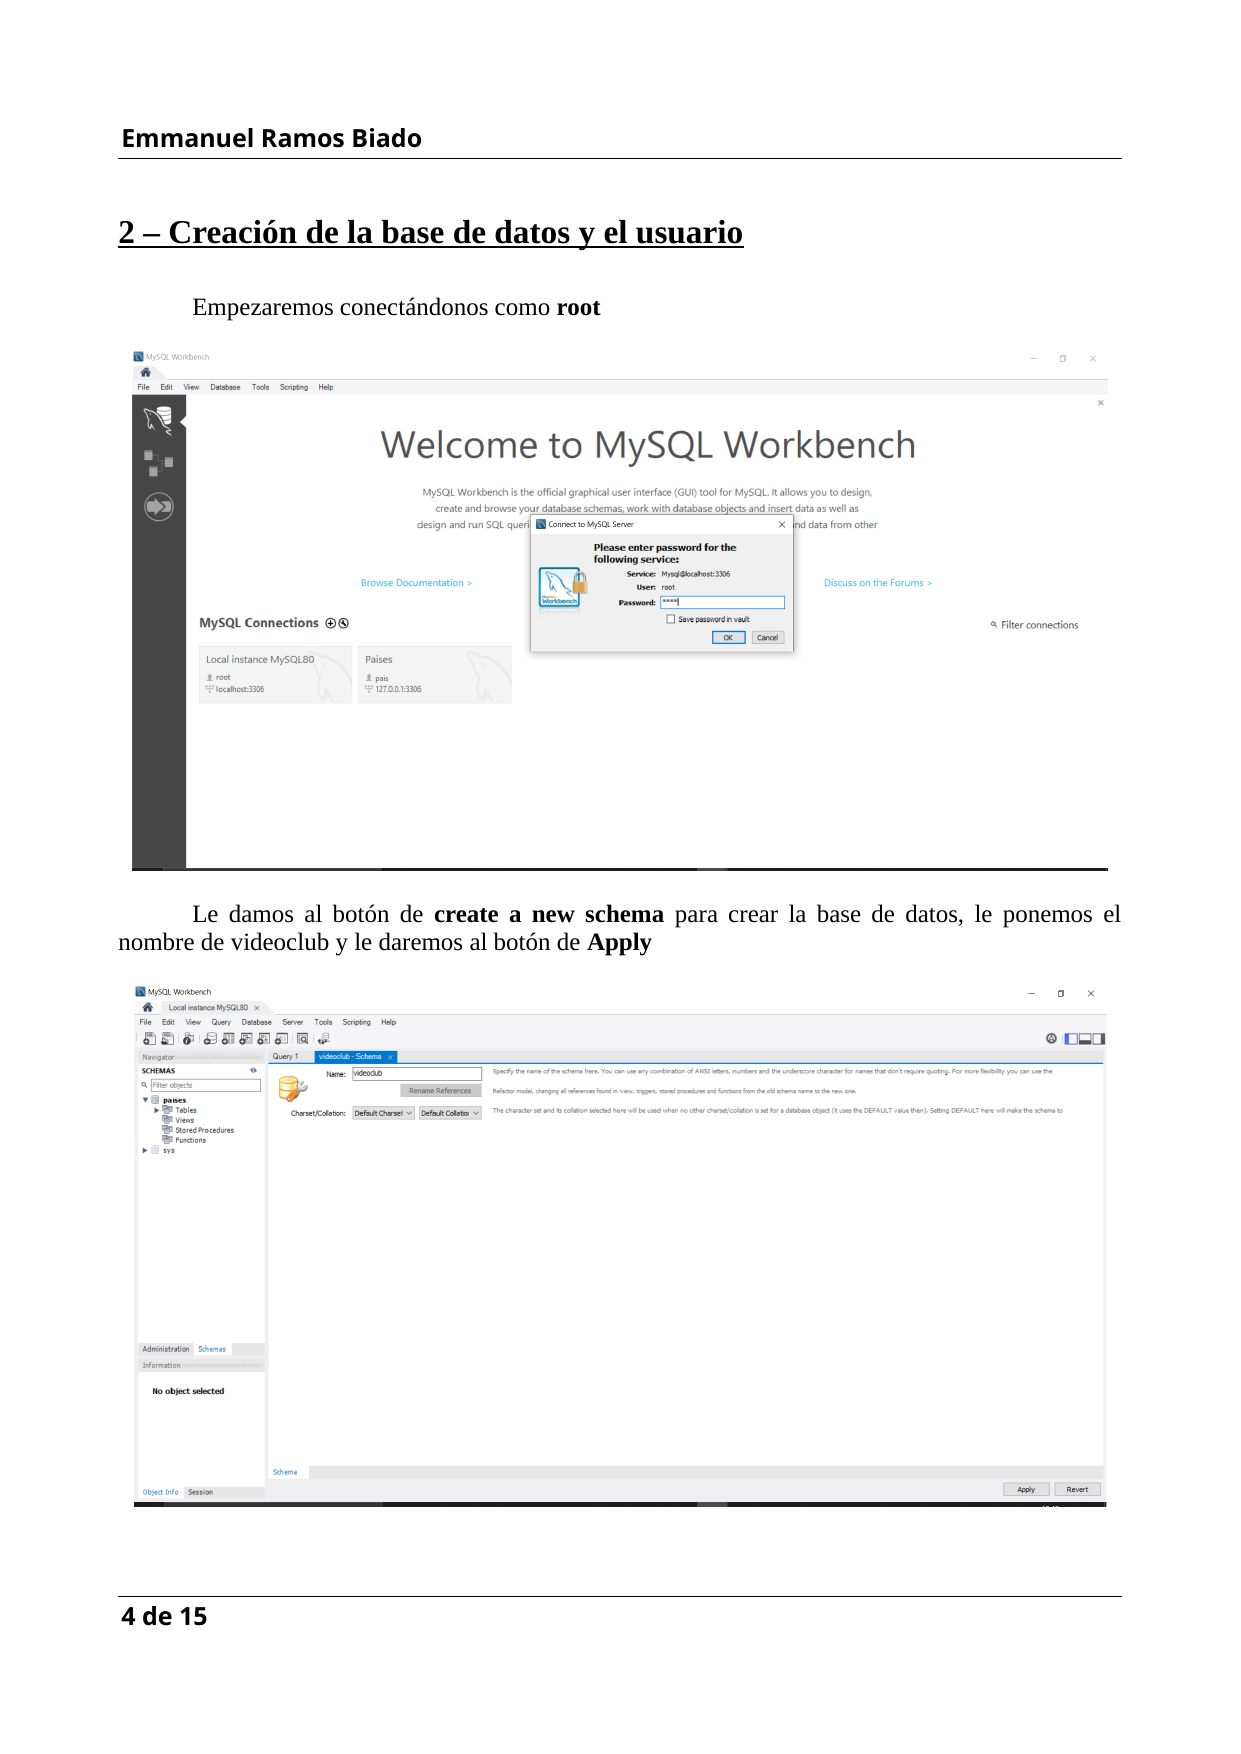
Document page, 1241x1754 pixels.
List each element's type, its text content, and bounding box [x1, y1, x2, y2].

picture [132, 349, 1109, 871]
subtitle 2 – Creación de la base de datos y el usuario [118, 213, 1122, 251]
text Le damos al botón de create a new schema para crear la base de datos, le ponemos el nombre de videoclub y le daremos al botón de Apply [118, 899, 1122, 956]
picture [134, 985, 1107, 1507]
text Empezaremos conectándonos como root [118, 292, 1122, 321]
